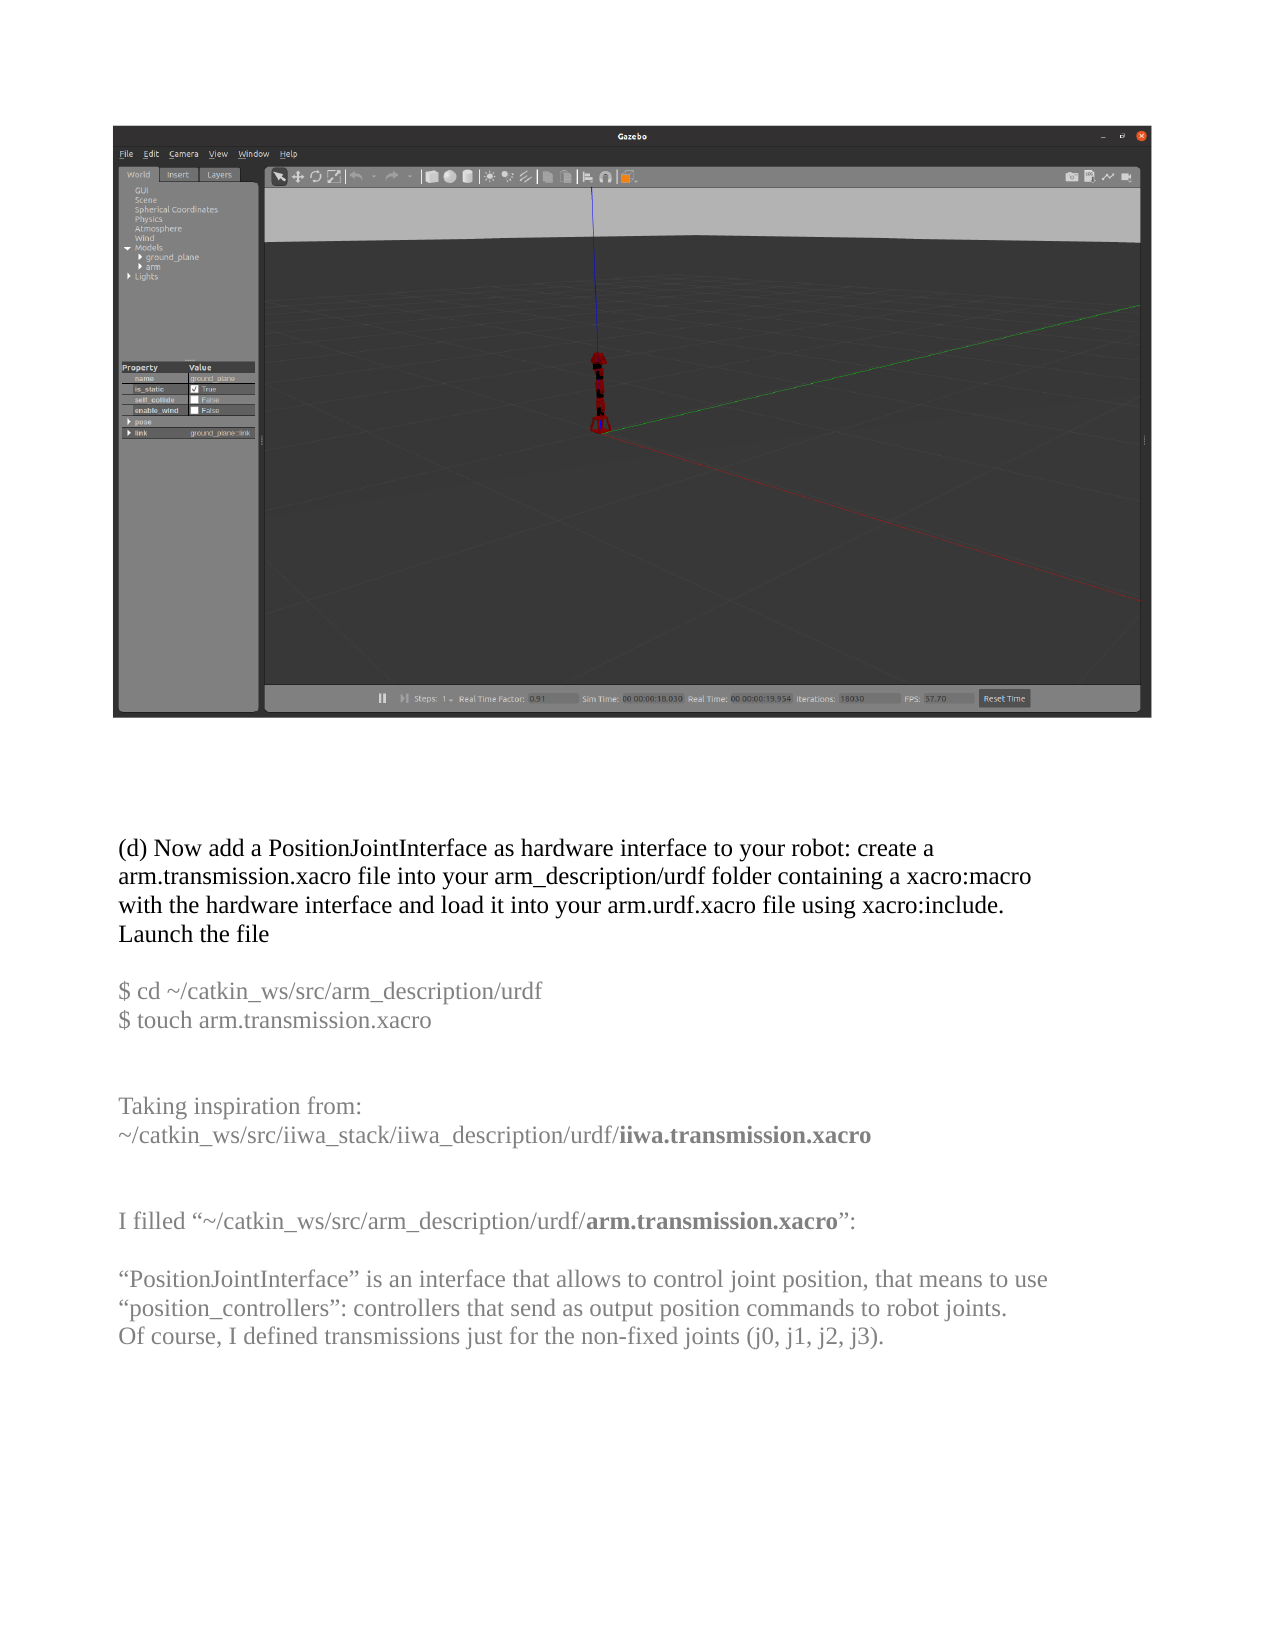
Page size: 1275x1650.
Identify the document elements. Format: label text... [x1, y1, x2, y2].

text Taking inspiration from: [118, 1091, 1157, 1120]
text Launch the file [118, 919, 1157, 948]
text ~/catkin_ws/src/iiwa_stack/iiwa_description/urdf/iiwa.transmission.xacro [118, 1120, 1157, 1149]
text $ cd ~/catkin_ws/src/arm_description/urdf [118, 976, 1157, 1005]
picture [112, 125, 1152, 718]
text Of course, I defined transmissions just for the non-fixed joints (j0, j1, j2, j3). [118, 1321, 1157, 1350]
text I filled “~/catkin_ws/src/arm_description/urdf/arm.transmission.xacro”: [118, 1206, 1157, 1235]
text “PositionJointInterface” is an interface that allows to control joint position, that means to use “position_controllers”: controllers that send as output position commands to robot joints. [118, 1264, 1157, 1321]
text arm.transmission.xacro file into your arm_description/urdf folder containing a xacro:macro [118, 861, 1157, 890]
text with the hardware interface and load it into your arm.urdf.xacro file using xacro:include. [118, 890, 1157, 919]
text $ touch arm.transmission.xacro [118, 1005, 1157, 1034]
text (d) Now add a PositionJointInterface as hardware interface to your robot: create a [118, 833, 1157, 861]
